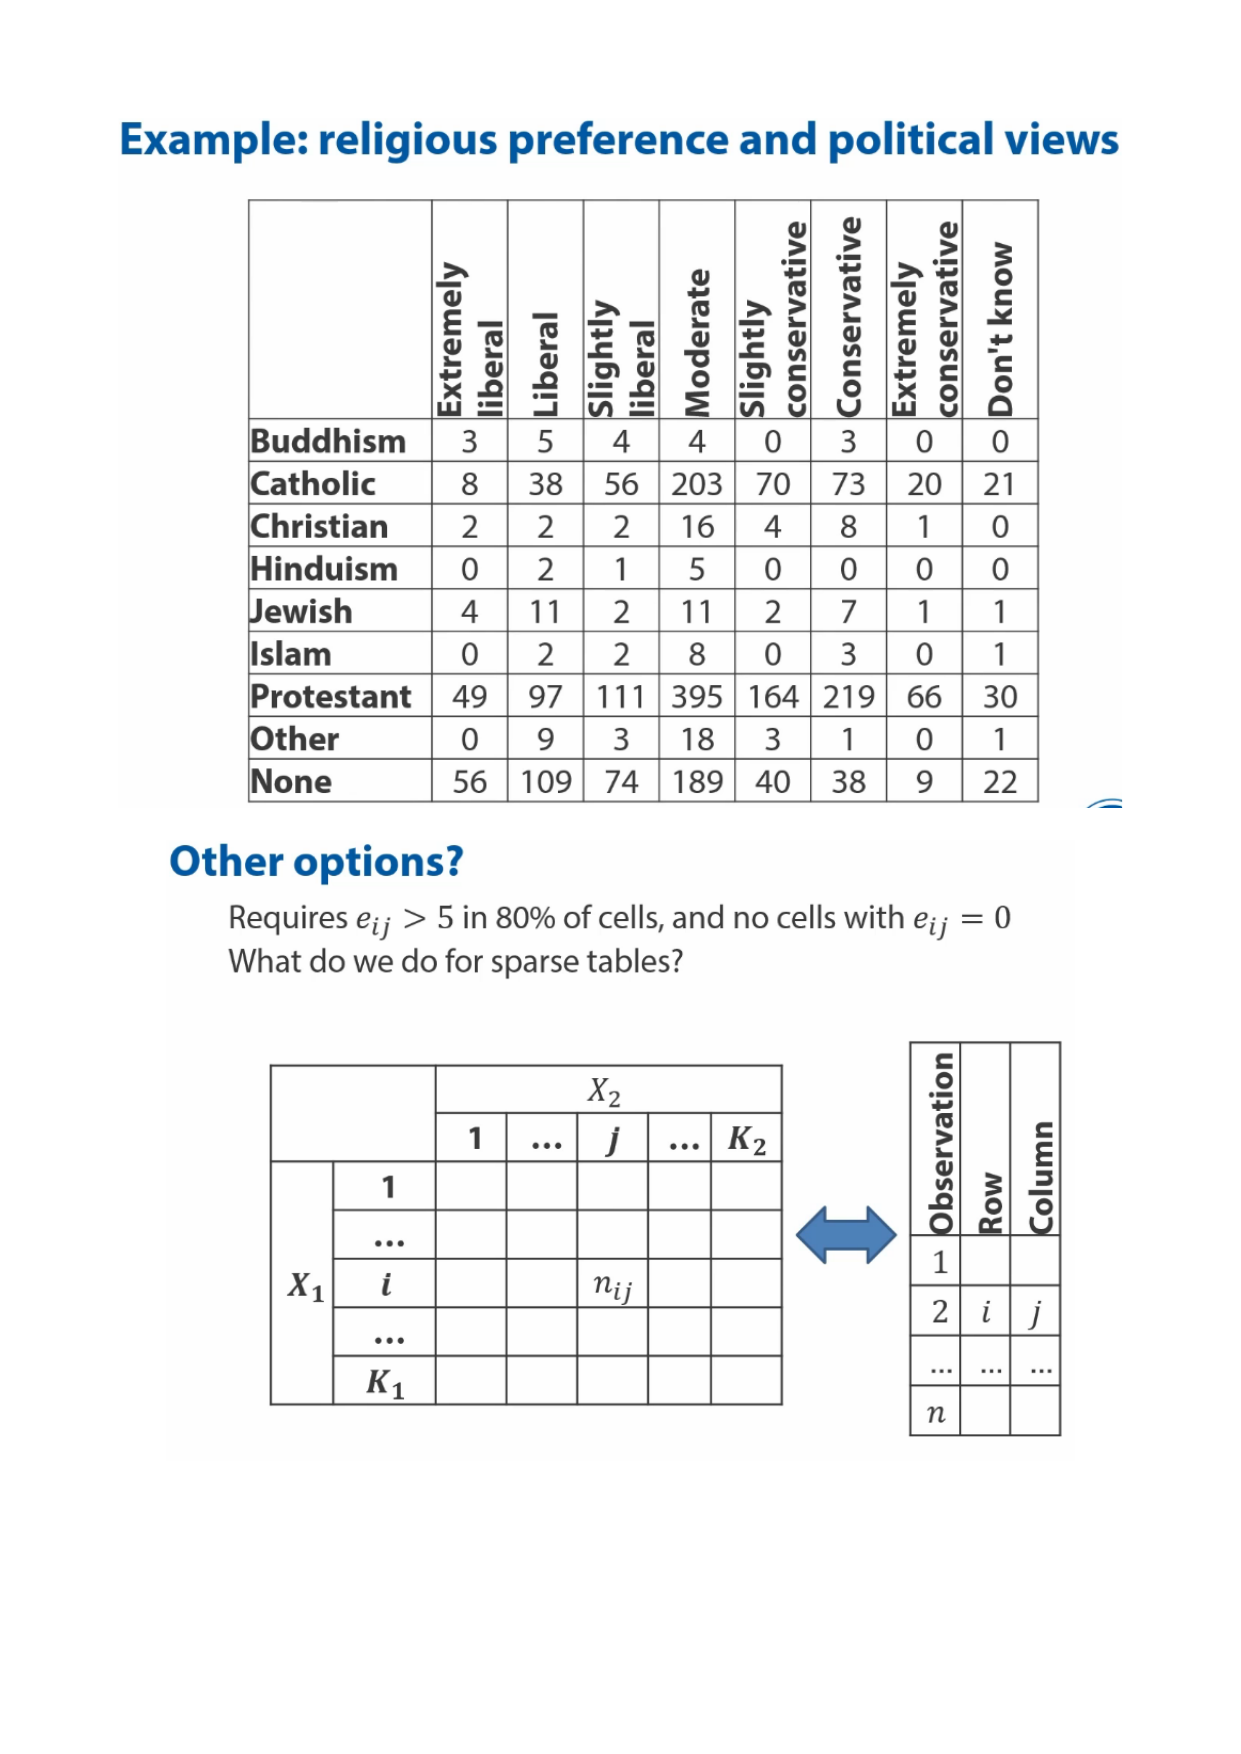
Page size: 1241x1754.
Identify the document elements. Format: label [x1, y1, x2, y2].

picture [118, 118, 1123, 808]
picture [165, 840, 1075, 1461]
